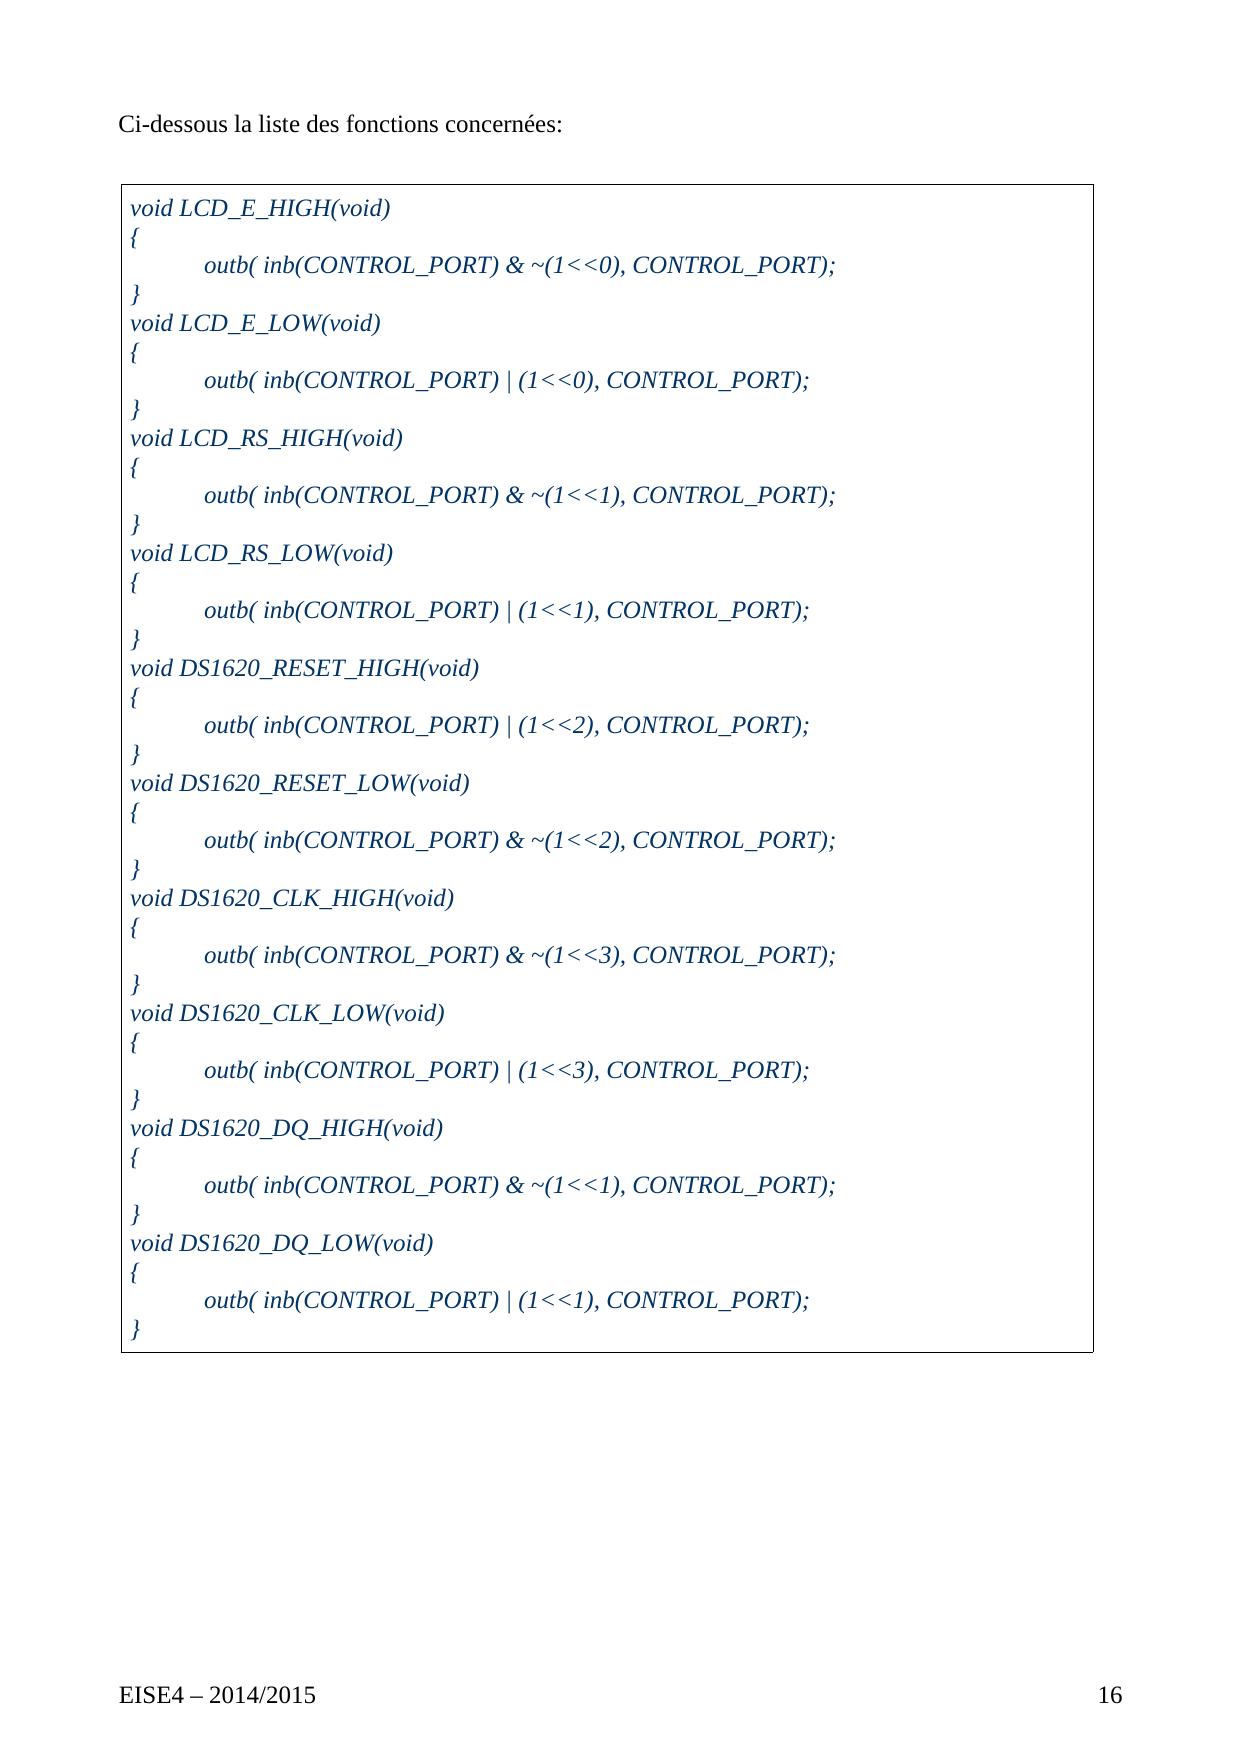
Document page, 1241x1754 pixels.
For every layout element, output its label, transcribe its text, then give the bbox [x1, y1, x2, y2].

text outb( inb(CONTROL_PORT) & ~(1<<3), CONTROL_PORT); [130, 940, 1084, 969]
text } [130, 1314, 1084, 1343]
text } [130, 969, 1084, 998]
text outb( inb(CONTROL_PORT) | (1<<1), CONTROL_PORT); [130, 1285, 1084, 1314]
text void LCD_E_LOW(void) [130, 308, 1084, 337]
text { [130, 1142, 1084, 1170]
text } [130, 1199, 1084, 1228]
text { [130, 567, 1084, 595]
text void LCD_RS_LOW(void) [130, 538, 1084, 567]
text { [130, 1027, 1084, 1055]
text { [130, 222, 1084, 250]
text void DS1620_DQ_HIGH(void) [130, 1113, 1084, 1142]
text { [130, 337, 1084, 365]
text } [130, 279, 1084, 308]
text void DS1620_RESET_LOW(void) [130, 768, 1084, 797]
text outb( inb(CONTROL_PORT) | (1<<1), CONTROL_PORT); [130, 595, 1084, 624]
text } [130, 739, 1084, 768]
text outb( inb(CONTROL_PORT) | (1<<2), CONTROL_PORT); [130, 710, 1084, 739]
text void DS1620_CLK_LOW(void) [130, 998, 1084, 1027]
text outb( inb(CONTROL_PORT) & ~(1<<1), CONTROL_PORT); [130, 480, 1084, 509]
text { [130, 452, 1084, 480]
text void LCD_RS_HIGH(void) [130, 423, 1084, 452]
text { [130, 912, 1084, 940]
text Ci-dessous la liste des fonctions concernées: [118, 109, 1122, 138]
text } [130, 509, 1084, 538]
text outb( inb(CONTROL_PORT) & ~(1<<1), CONTROL_PORT); [130, 1170, 1084, 1199]
text void DS1620_DQ_LOW(void) [130, 1228, 1084, 1257]
text { [130, 797, 1084, 825]
text void DS1620_CLK_HIGH(void) [130, 883, 1084, 912]
text outb( inb(CONTROL_PORT) | (1<<3), CONTROL_PORT); [130, 1055, 1084, 1084]
text { [130, 1257, 1084, 1285]
text void DS1620_RESET_HIGH(void) [130, 653, 1084, 682]
text } [130, 854, 1084, 883]
text } [130, 1084, 1084, 1113]
text } [130, 624, 1084, 653]
text outb( inb(CONTROL_PORT) & ~(1<<2), CONTROL_PORT); [130, 825, 1084, 854]
text outb( inb(CONTROL_PORT) | (1<<0), CONTROL_PORT); [130, 365, 1084, 394]
text } [130, 394, 1084, 423]
text void LCD_E_HIGH(void) [130, 193, 1084, 222]
text outb( inb(CONTROL_PORT) & ~(1<<0), CONTROL_PORT); [130, 250, 1084, 279]
text { [130, 682, 1084, 710]
